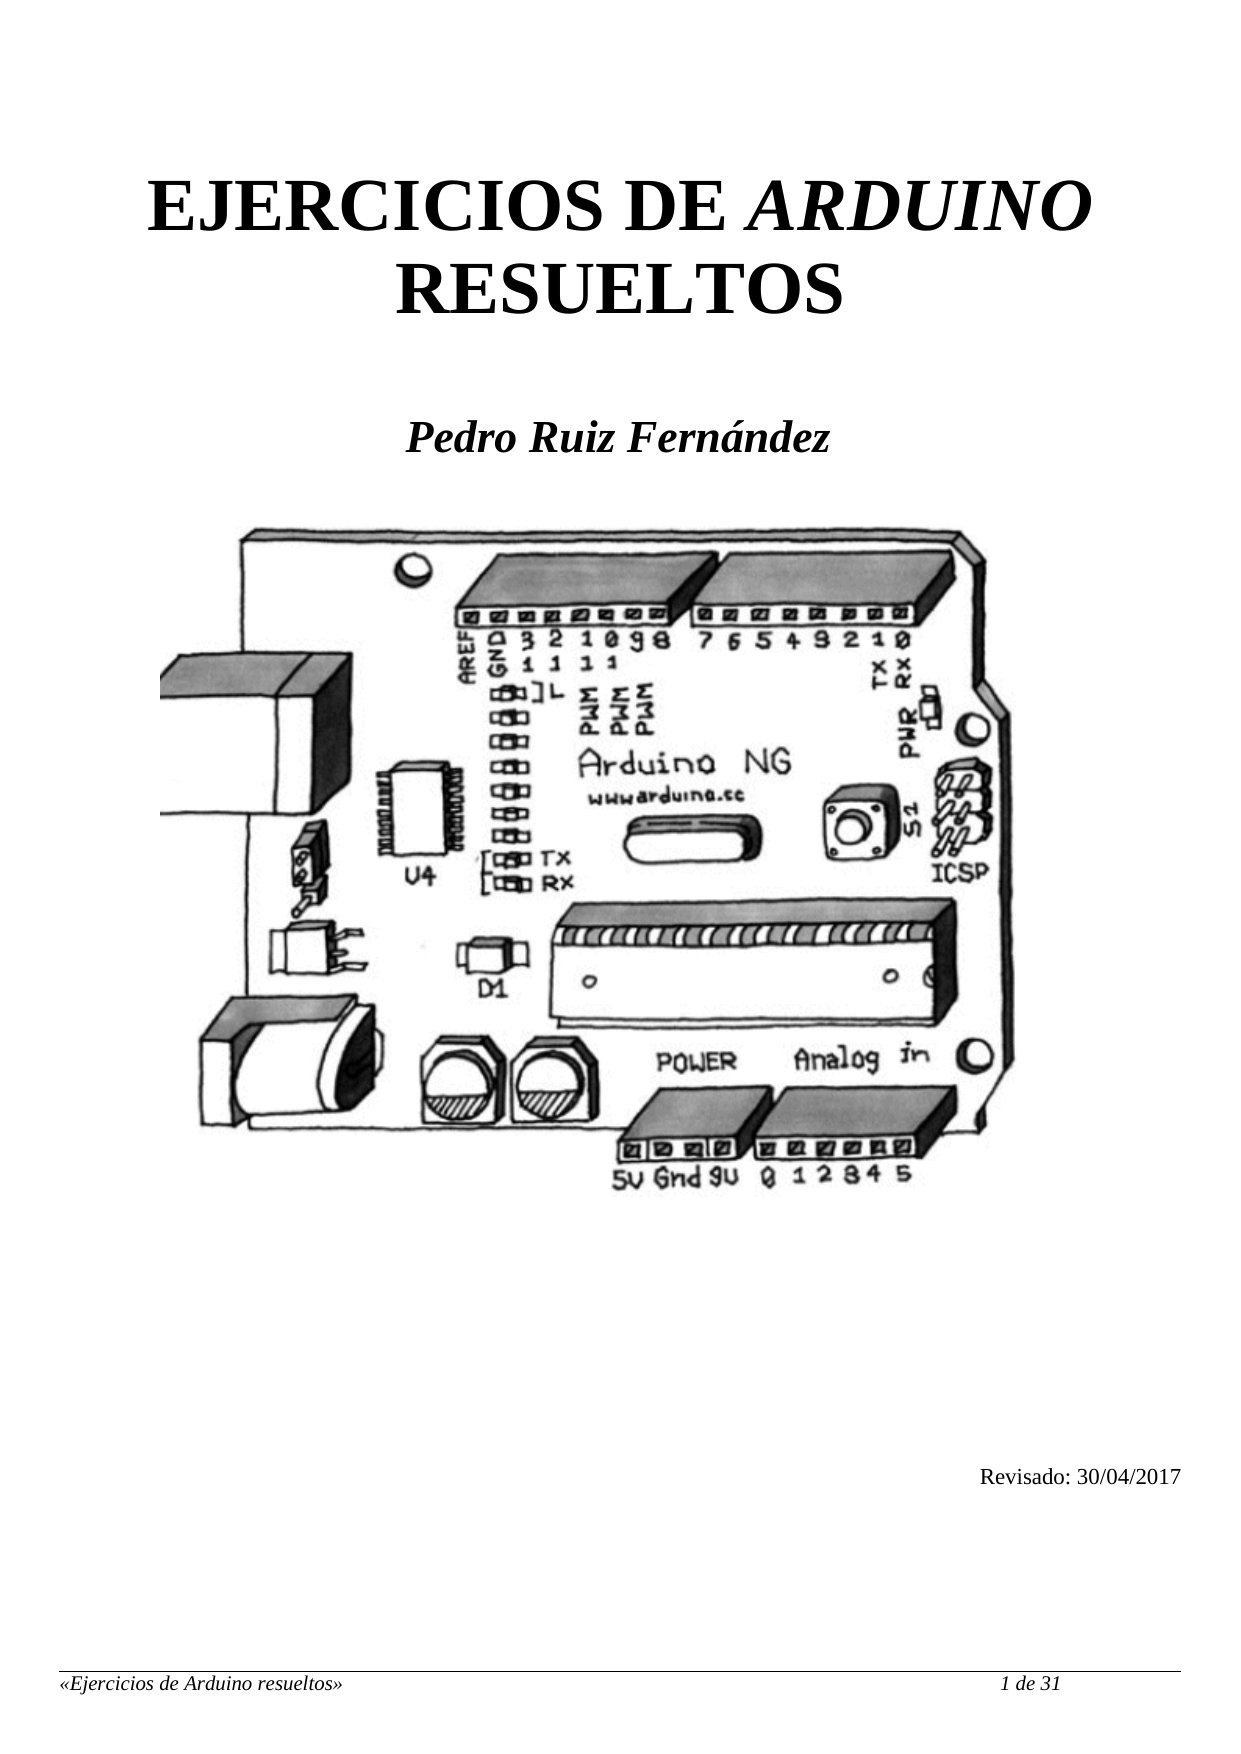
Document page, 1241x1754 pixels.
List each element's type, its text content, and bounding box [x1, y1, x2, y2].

text EJERCICIOS DE ARDUINO RESUELTOS [59, 164, 395, 330]
text Revisado: 30/04/2017 [59, 1464, 980, 1489]
picture [160, 526, 1043, 1197]
text Pedro Ruiz Fernández [835, 411, 1181, 462]
text EJERCICIOS DE ARDUINO RESUELTOS [845, 164, 1181, 330]
text Pedro Ruiz Fernández [59, 411, 405, 462]
